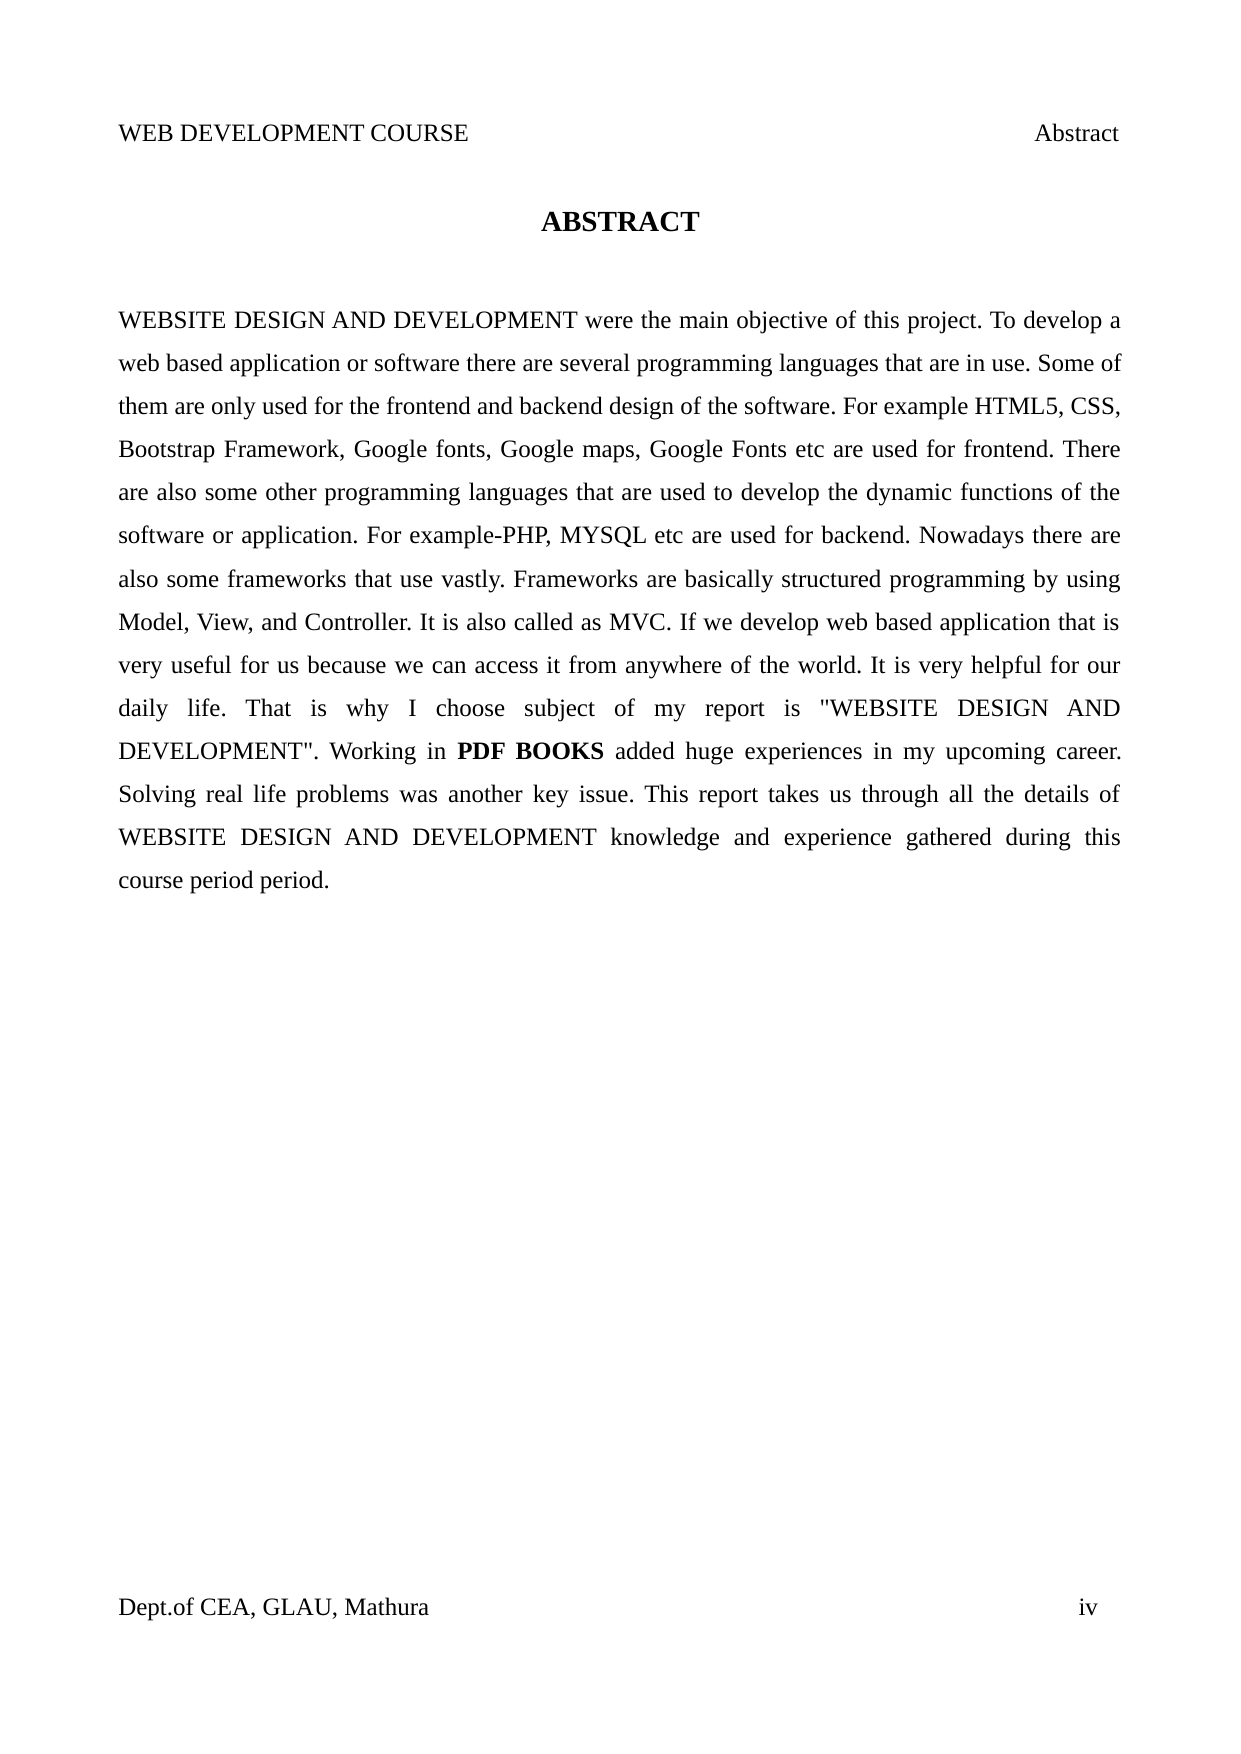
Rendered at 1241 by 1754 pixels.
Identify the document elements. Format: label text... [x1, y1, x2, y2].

text WEBSITE DESIGN AND DEVELOPMENT were the main objective of this project. To develop a web based application or software there are several programming languages that are in use. Some of them are only used for the frontend and backend design of the software. For example HTML5, CSS, Bootstrap Framework, Google fonts, Google maps, Google Fonts etc are used for frontend. There are also some other programming languages that are used to develop the dynamic functions of the software or application. For example-PHP, MYSQL etc are used for backend. Nowadays there are also some frameworks that use vastly. Frameworks are basically structured programming by using Model, View, and Controller. It is also called as MVC. If we develop web based application that is very useful for us because we can access it from anywhere of the world. It is very helpful for our daily life. That is why I choose subject of my report is "WEBSITE DESIGN AND DEVELOPMENT". Working in PDF BOOKS added huge experiences in my upcoming career. Solving real life problems was another key issue. This report takes us through all the details of WEBSITE DESIGN AND DEVELOPMENT knowledge and experience gathered during this course period period. [118, 305, 1122, 894]
text Dept.of CEA, GLAU, Mathura iv [118, 1592, 1122, 1620]
text ABSTRACT [118, 204, 1122, 238]
text WEB DEVELOPMENT COURSE Abstract [118, 118, 1122, 147]
